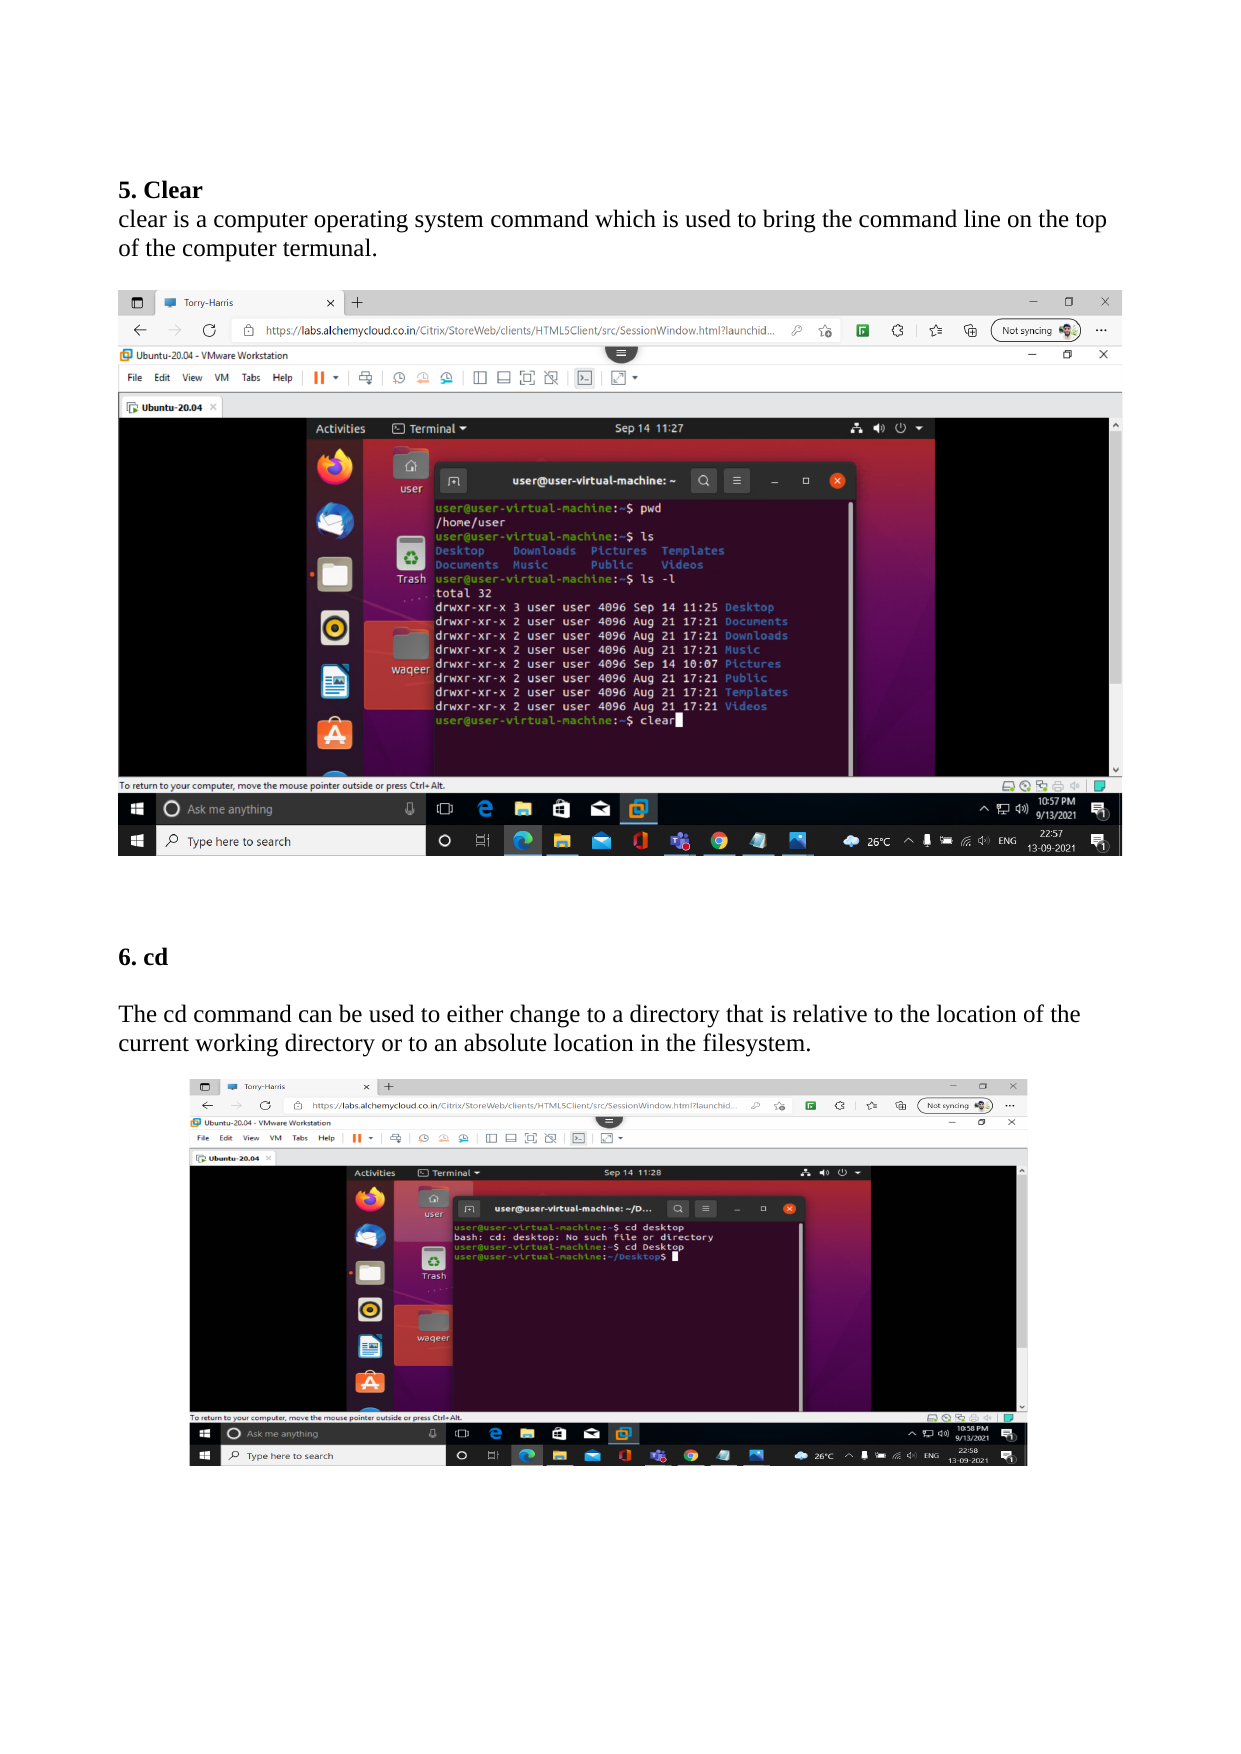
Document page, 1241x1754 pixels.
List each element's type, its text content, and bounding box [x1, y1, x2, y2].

text 6. cd [118, 942, 1122, 970]
text The cd command can be used to either change to a directory that is relative to the location of the current working directory or to an absolute location in the filesystem. [118, 999, 1122, 1057]
picture [189, 1079, 1028, 1466]
text 5. Clear [118, 176, 1122, 204]
picture [118, 290, 1123, 856]
text clear is a computer operating system command which is used to bring the command line on the top of the computer termunal. [118, 204, 1122, 262]
